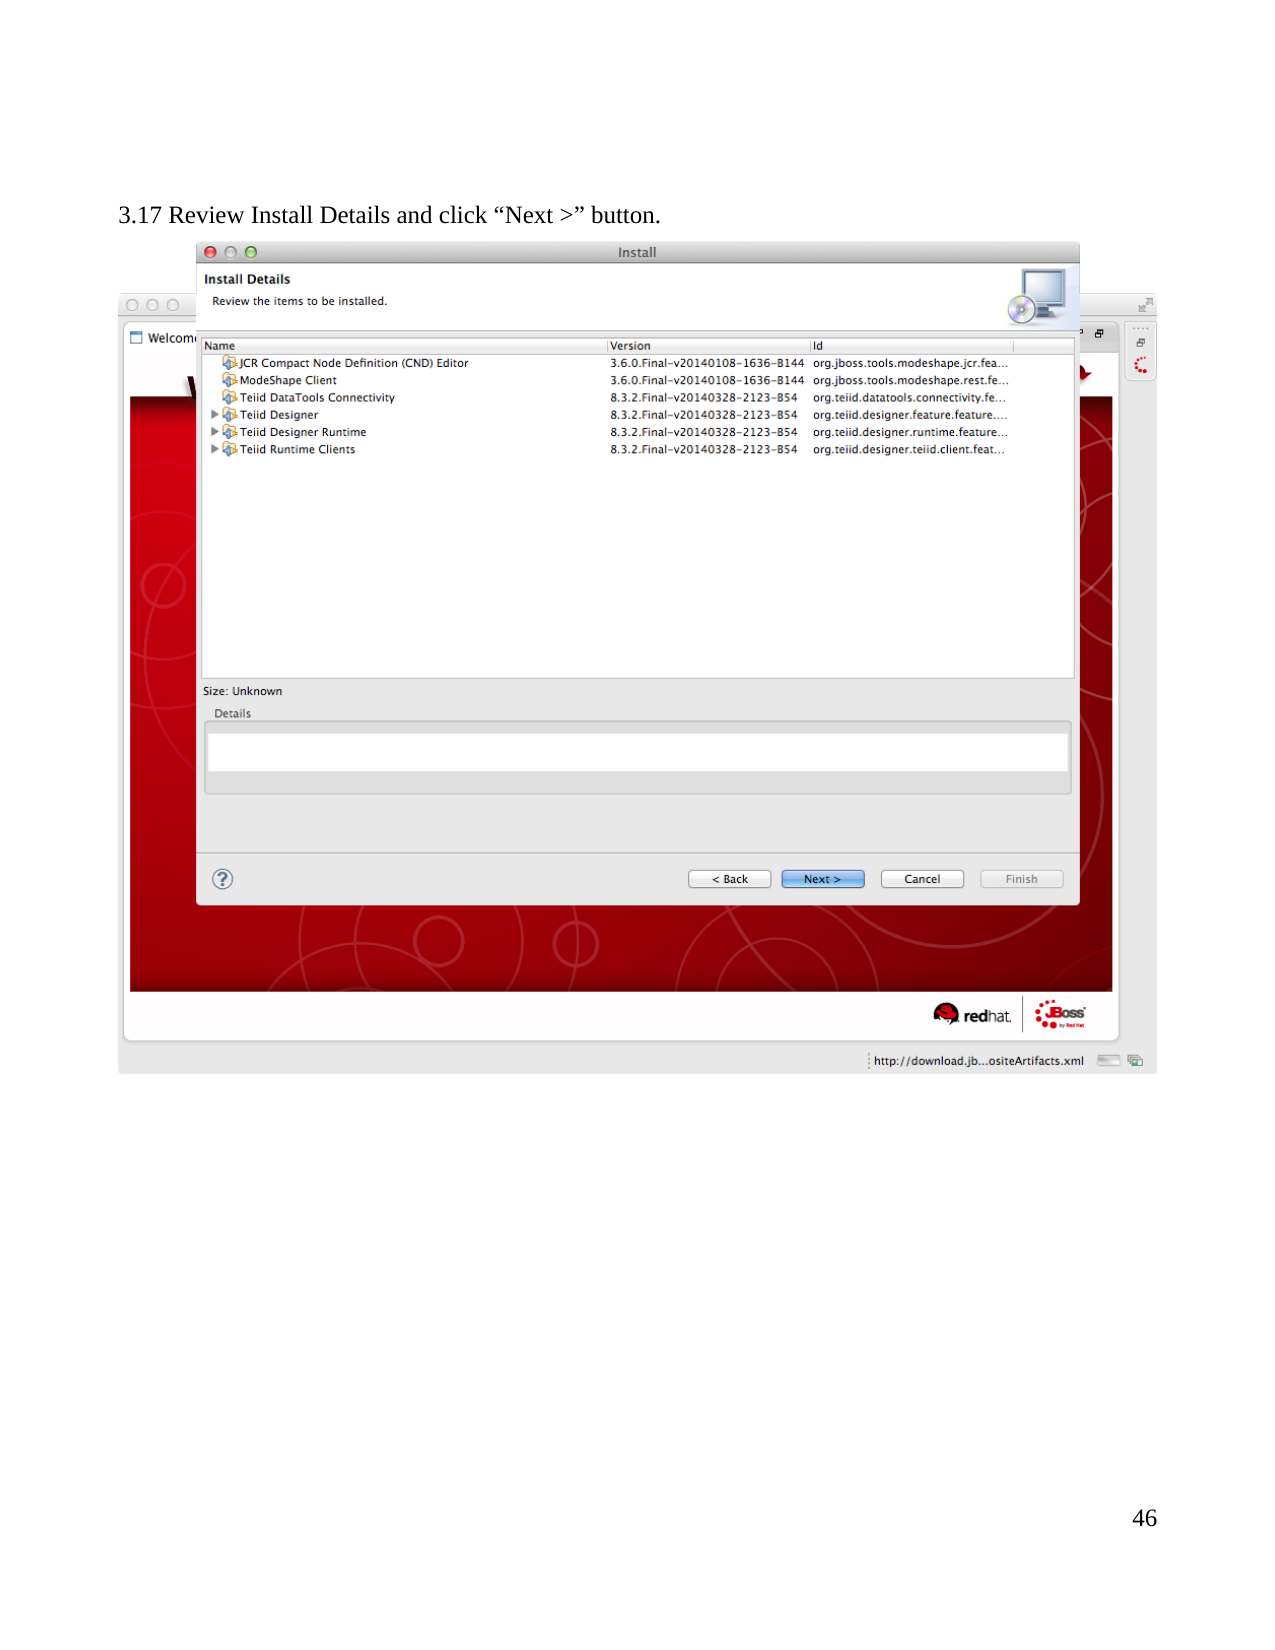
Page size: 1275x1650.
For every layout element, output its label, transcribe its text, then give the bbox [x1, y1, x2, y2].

text 3.17 Review Install Details and click “Next >” button. [118, 201, 1157, 229]
picture [118, 241, 1157, 1074]
